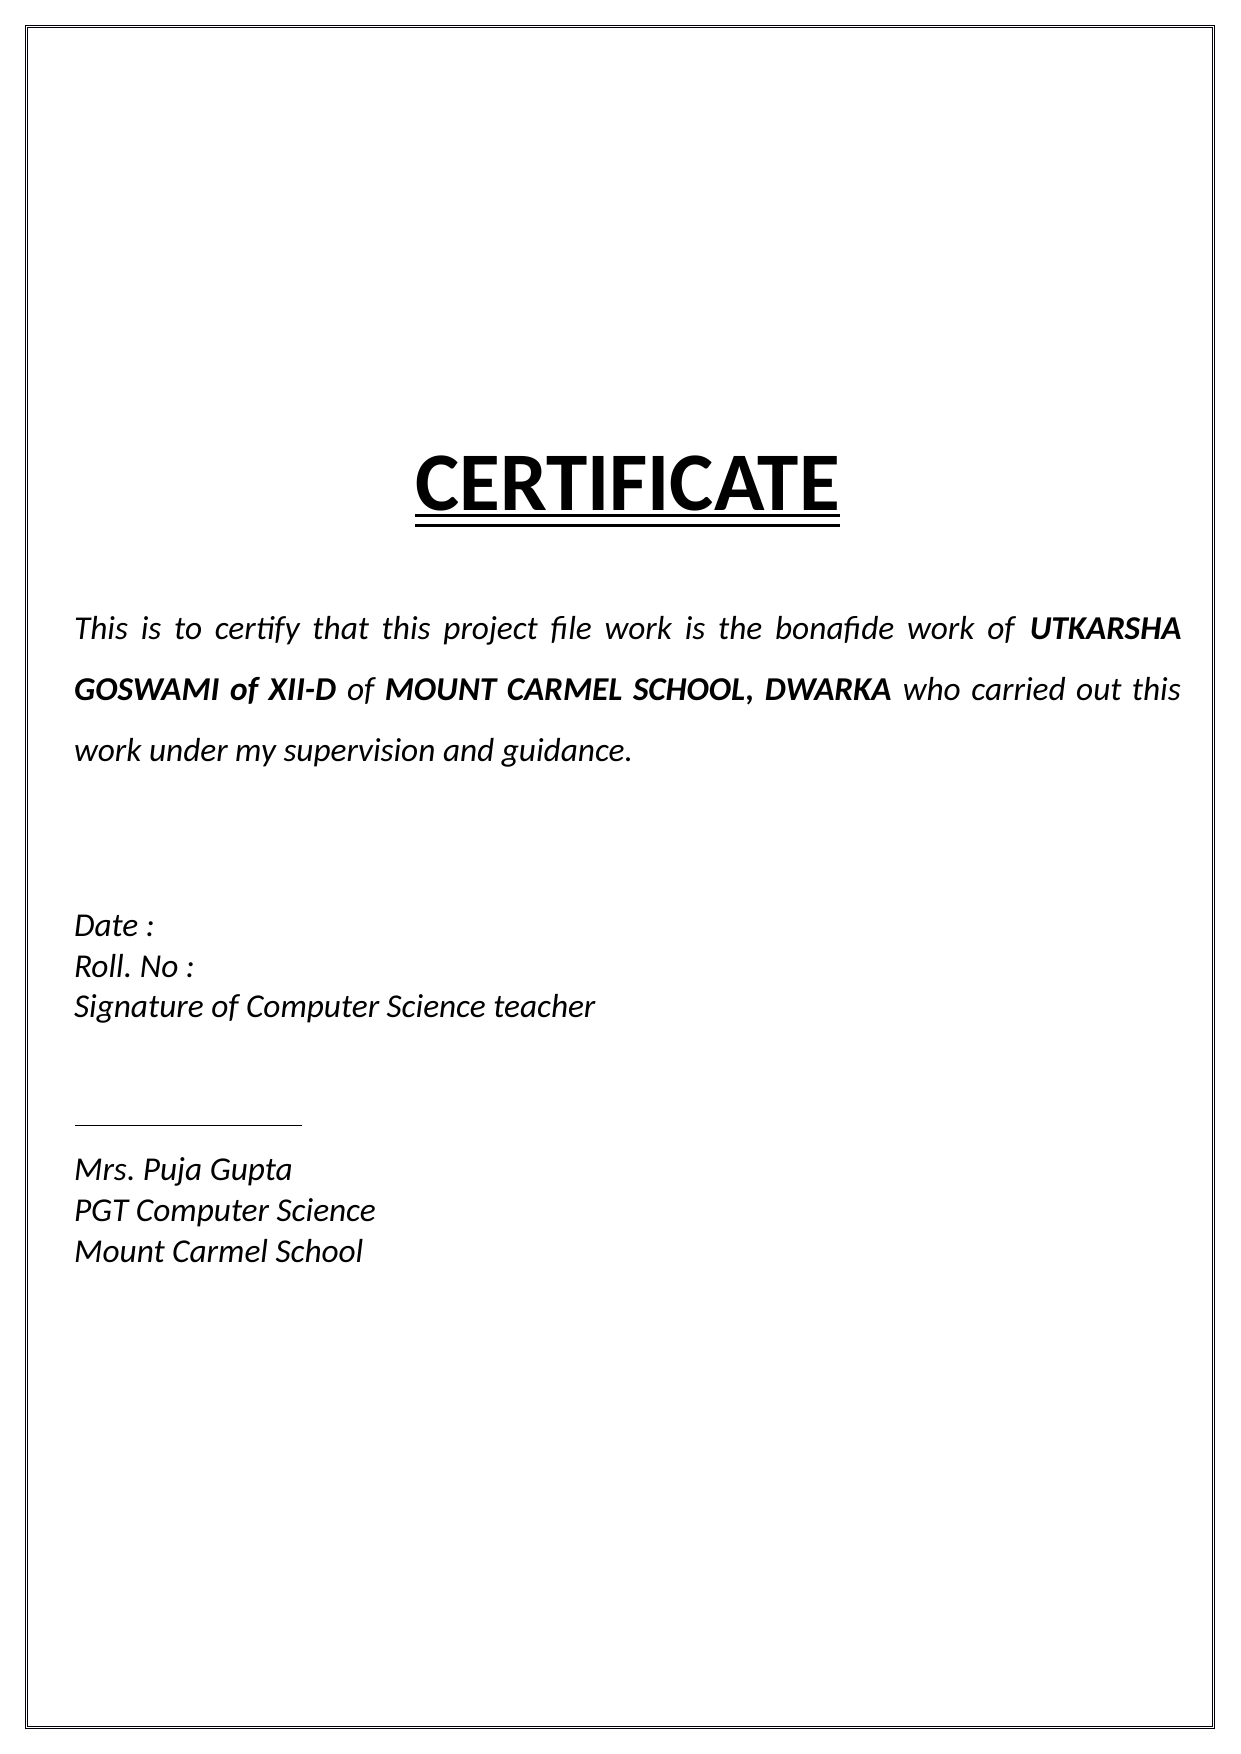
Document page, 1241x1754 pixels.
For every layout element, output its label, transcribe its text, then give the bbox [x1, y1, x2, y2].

text Date : [74, 904, 1181, 944]
text CERTIFICATE [74, 429, 1181, 531]
text PGT Computer Science [74, 1189, 1181, 1230]
text Mrs. Puja Gupta [74, 1148, 1181, 1189]
text Mount Carmel School [74, 1230, 1181, 1270]
text Roll. No : [74, 944, 1181, 985]
text Signature of Computer Science teacher [74, 985, 1181, 1026]
text This is to certify that this project file work is the bonafide work of UTKARSHA GOSWAMI of XII-D of MOUNT CARMEL SCHOOL, DWARKA who carried out this work under my supervision and guidance. [74, 607, 1181, 769]
